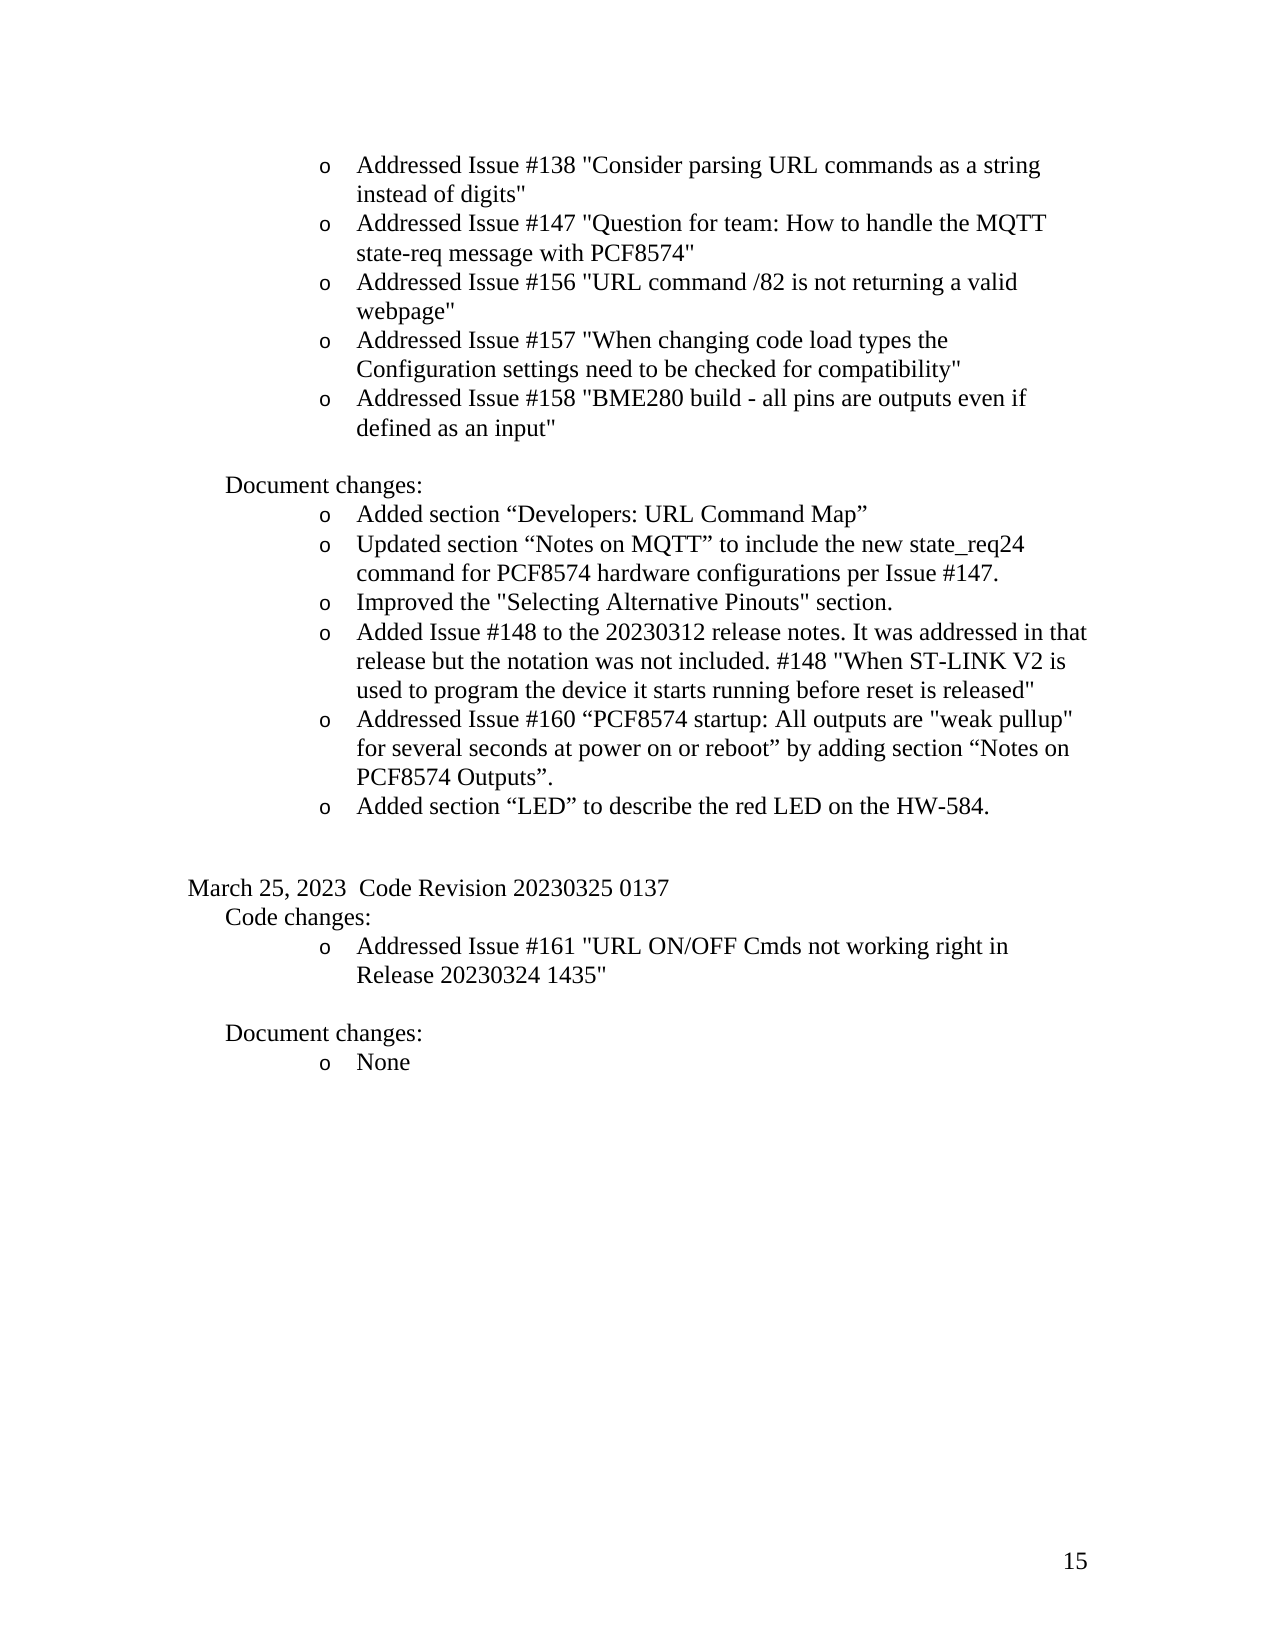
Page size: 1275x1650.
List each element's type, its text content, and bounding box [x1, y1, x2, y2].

list Added section “Developers: URL Command Map” [319, 499, 1087, 529]
list Updated section “Notes on MQTT” to include the new state_req24 command for PCF8574 hardware configurations per Issue #147. [319, 529, 1087, 587]
text Document changes: [225, 470, 1087, 499]
list Addressed Issue #157 "When changing code load types the Configuration settings need to be checked for compatibility" [319, 325, 1087, 383]
list Added section “LED” to describe the red LED on the HW-584. [319, 791, 1087, 820]
text Document changes: [225, 1018, 1087, 1047]
list Addressed Issue #147 "Question for team: How to handle the MQTT state-req message with PCF8574" [319, 208, 1087, 267]
text March 25, 2023 Code Revision 20230325 0137 [187, 873, 1087, 902]
list Addressed Issue #161 "URL ON/OFF Cmds not working right in Release 20230324 1435" [319, 931, 1087, 989]
list None [319, 1047, 1087, 1076]
list Addressed Issue #160 “PCF8574 startup: All outputs are "weak pullup" for several seconds at power on or reboot” by adding section “Notes on PCF8574 Outputs”. [319, 704, 1087, 791]
list Addressed Issue #138 "Consider parsing URL commands as a string instead of digits" [319, 150, 1087, 208]
list Improved the "Selecting Alternative Pinouts" section. [319, 587, 1087, 617]
list Addressed Issue #158 "BME280 build - all pins are outputs even if defined as an input" [319, 383, 1087, 442]
list Addressed Issue #156 "URL command /82 is not returning a valid webpage" [319, 267, 1087, 325]
list Added Issue #148 to the 20230312 release notes. It was addressed in that release but the notation was not included. #148 "When ST-LINK V2 is used to program the device it starts running before reset is released" [319, 617, 1087, 704]
text Code changes: [225, 902, 1087, 931]
